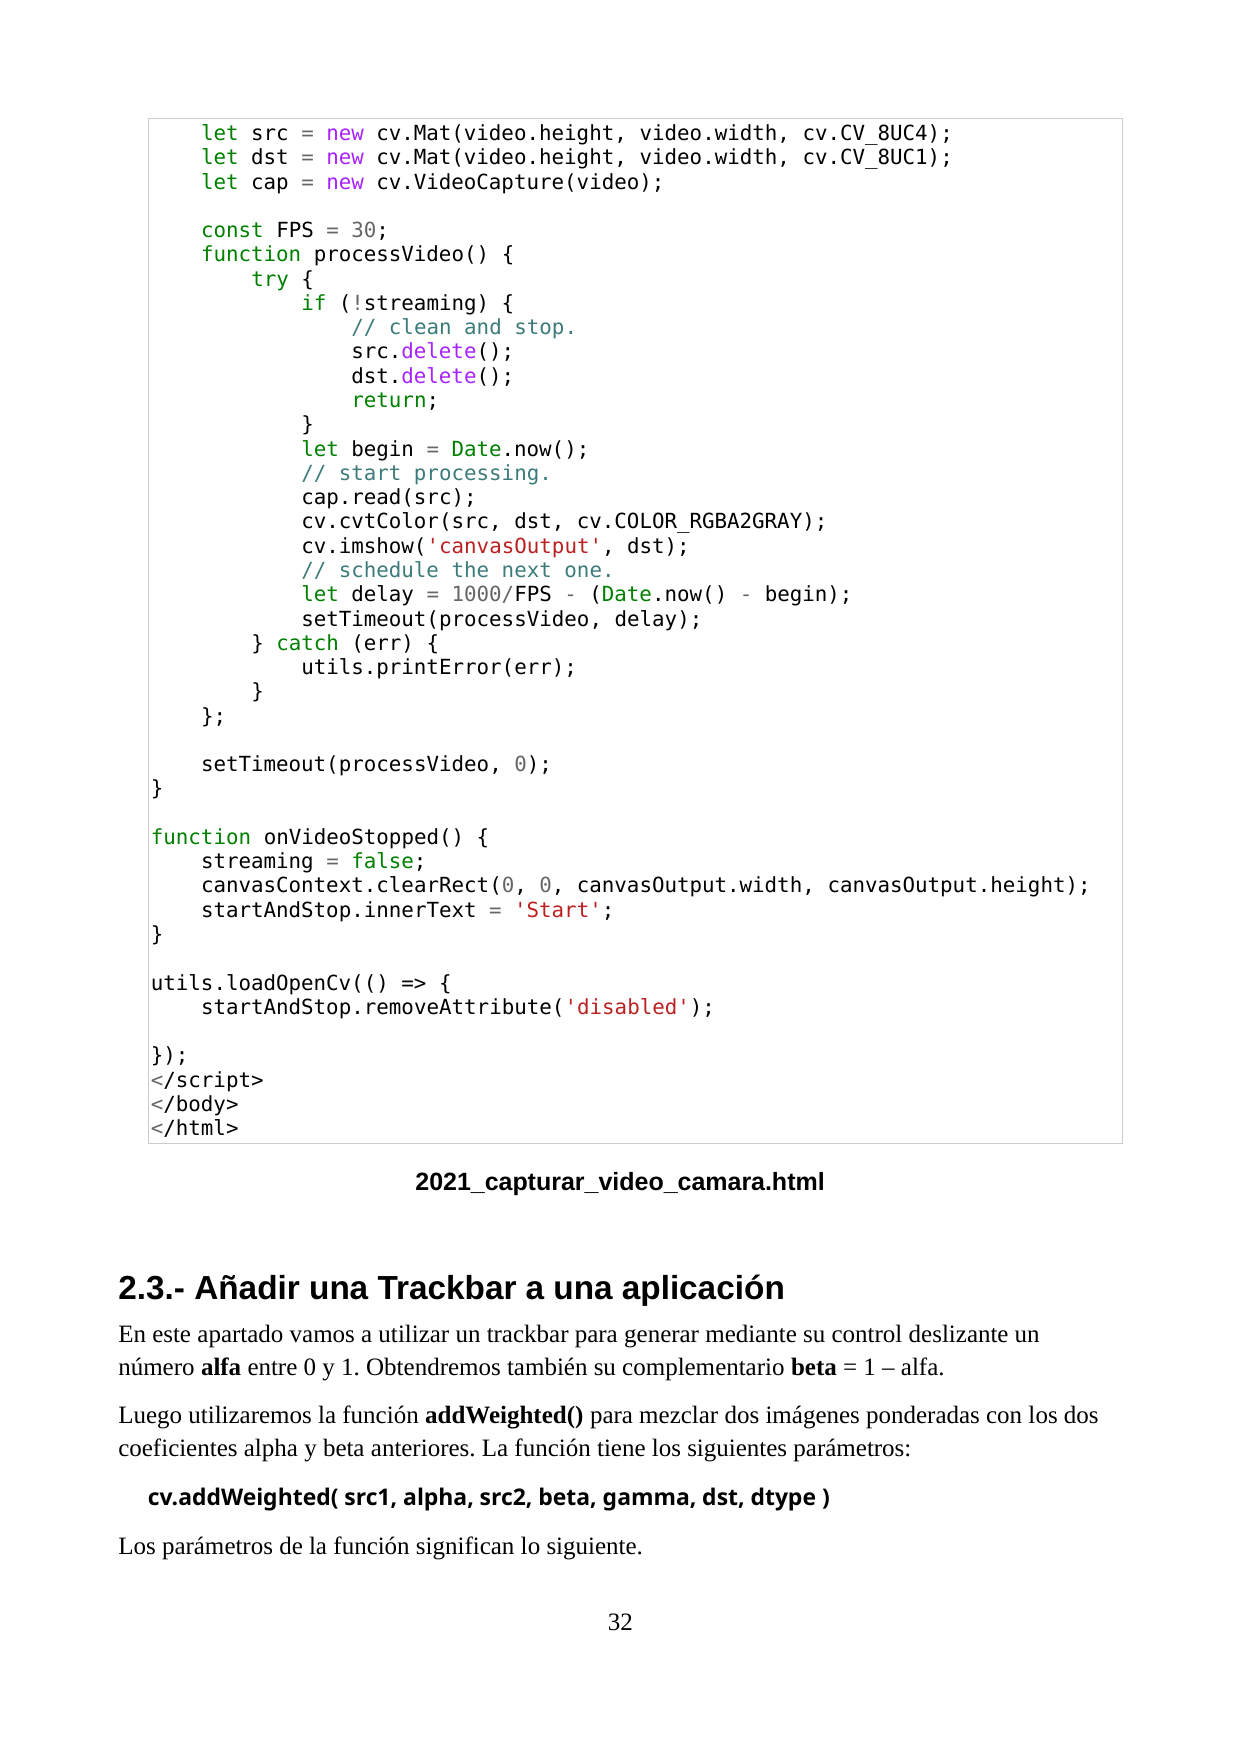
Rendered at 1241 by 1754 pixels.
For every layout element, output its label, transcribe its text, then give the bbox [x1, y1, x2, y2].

text let src = new cv.Mat(video.height, video.width, cv.CV_8UC4); [149, 119, 1122, 142]
text let begin = Date.now(); [149, 434, 1122, 458]
text // clean and stop. [149, 312, 1122, 337]
text cv.cvtColor(src, dst, cv.COLOR_RGBA2GRAY); [149, 506, 1122, 531]
text } catch (err) { [149, 628, 1122, 652]
subtitle Añadir una Trackbar a una aplicación [118, 1268, 1122, 1307]
text }); [149, 1040, 1122, 1065]
text if (!streaming) { [149, 288, 1122, 312]
text setTimeout(processVideo, delay); [149, 603, 1122, 628]
text 2021_capturar_video_camara.html [118, 1167, 1122, 1196]
text function processVideo() { [149, 239, 1122, 264]
text cv.addWeighted( src1, alpha, src2, beta, gamma, dst, dtype ) [148, 1481, 1122, 1512]
text dst.delete(); [149, 361, 1122, 385]
text </body> [149, 1089, 1122, 1113]
text cv.imshow('canvasOutput', dst); [149, 531, 1122, 555]
text try { [149, 264, 1122, 288]
text setTimeout(processVideo, 0); [149, 749, 1122, 773]
text }; [149, 701, 1122, 728]
text canvasContext.clearRect(0, 0, canvasOutput.width, canvasOutput.height); [149, 871, 1122, 895]
text let delay = 1000/FPS - (Date.now() - begin); [149, 579, 1122, 603]
text } [149, 676, 1122, 701]
text } [149, 773, 1122, 801]
text // start processing. [149, 458, 1122, 482]
text return; [149, 385, 1122, 409]
text Los parámetros de la función significan lo siguiente. [118, 1531, 1122, 1560]
text utils.loadOpenCv(() => { [149, 968, 1122, 992]
text startAndStop.removeAttribute('disabled'); [149, 992, 1122, 1019]
text startAndStop.innerText = 'Start'; [149, 895, 1122, 919]
text </script> [149, 1065, 1122, 1089]
text src.delete(); [149, 337, 1122, 361]
text En este apartado vamos a utilizar un trackbar para generar mediante su control deslizante un número alfa entre 0 y 1. Obtendremos también su complementario beta = 1 – alfa. [118, 1319, 1122, 1381]
text } [149, 409, 1122, 434]
text } [149, 919, 1122, 946]
text utils.printError(err); [149, 652, 1122, 676]
text cap.read(src); [149, 482, 1122, 506]
text streaming = false; [149, 846, 1122, 871]
text // schedule the next one. [149, 555, 1122, 579]
text function onVideoStopped() { [149, 822, 1122, 846]
text </html> [149, 1113, 1122, 1143]
text let cap = new cv.VideoCapture(video); [149, 167, 1122, 194]
text let dst = new cv.Mat(video.height, video.width, cv.CV_8UC1); [149, 142, 1122, 167]
text Luego utilizaremos la función addWeighted() para mezclar dos imágenes ponderadas con los dos coeficientes alpha y beta anteriores. La función tiene los siguientes parámetros: [118, 1400, 1122, 1462]
text const FPS = 30; [149, 215, 1122, 239]
